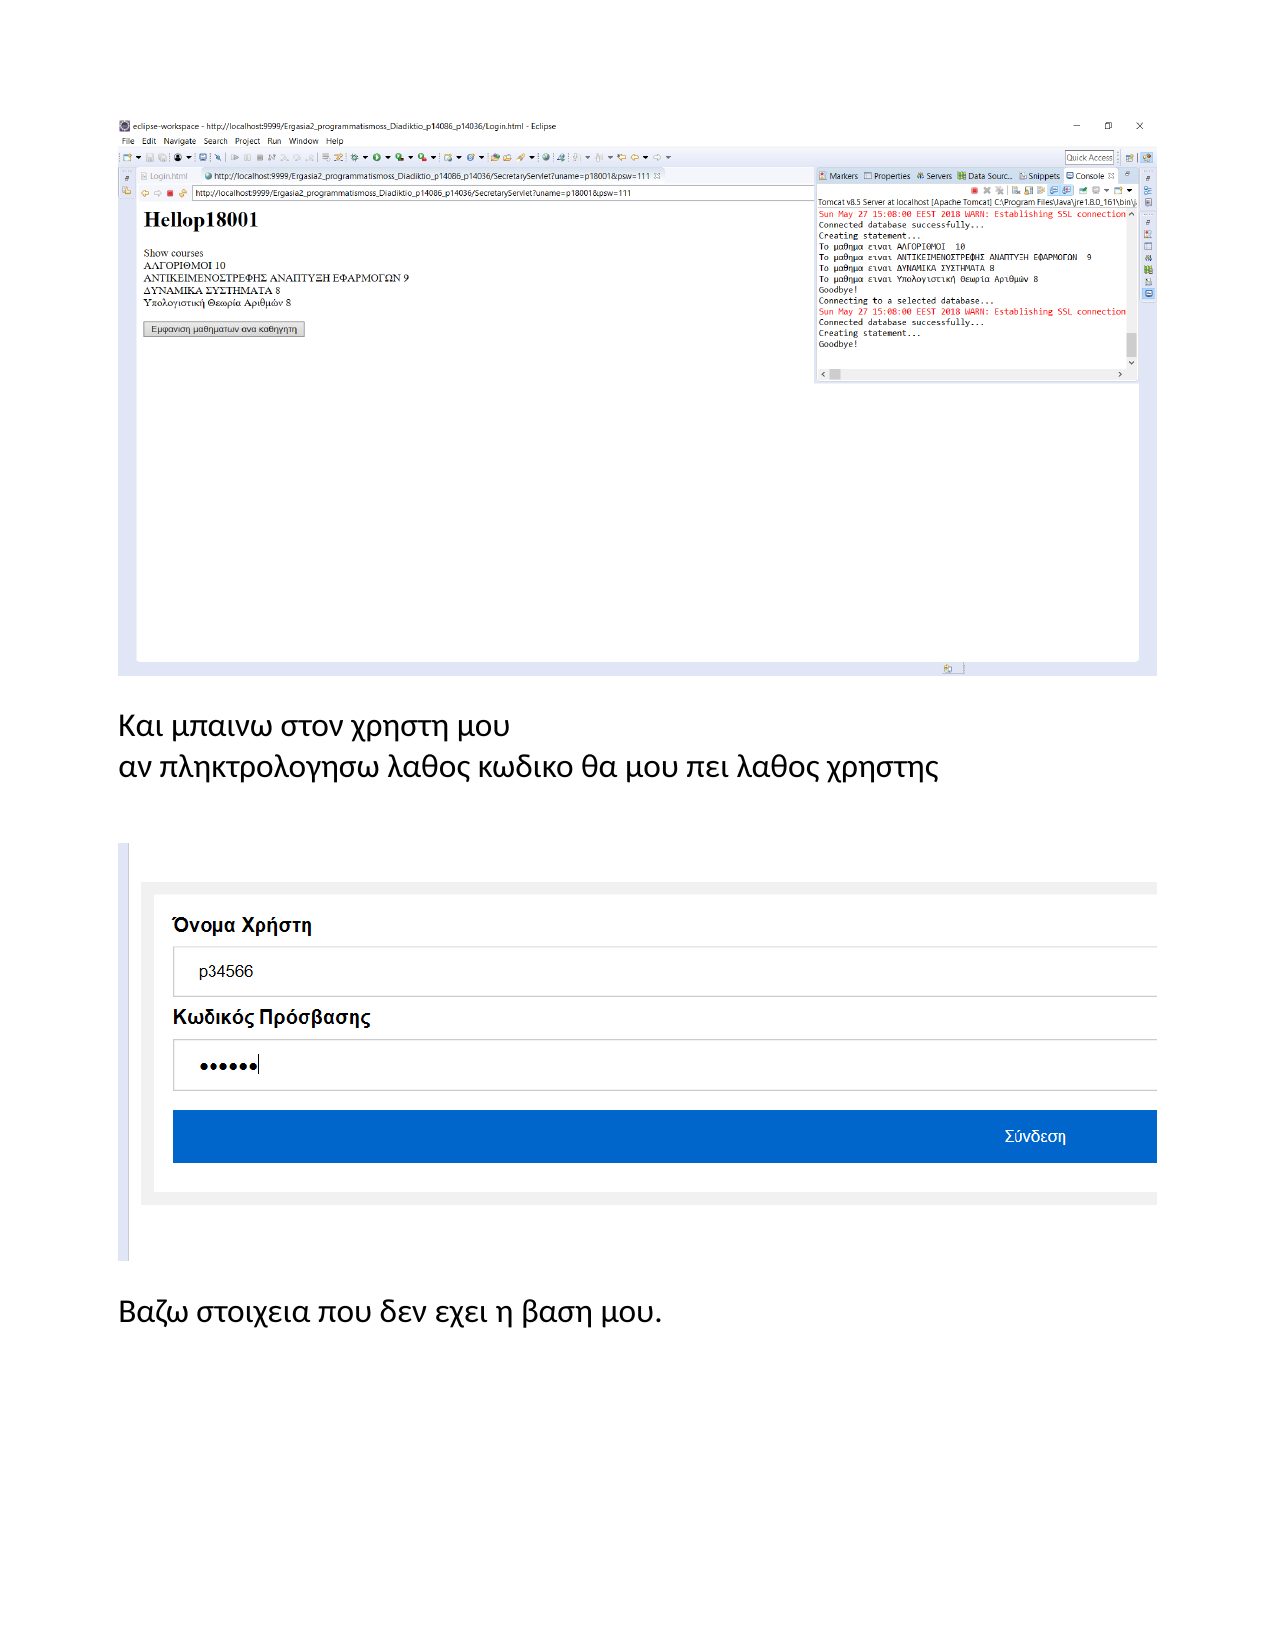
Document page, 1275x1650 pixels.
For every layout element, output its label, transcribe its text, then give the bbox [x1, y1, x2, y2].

text Και μπαινω στον χρηστη μου [118, 704, 1157, 745]
text αν πληκτρολογησω λαθος κωδικο θα μου πει λαθος χρηστης [118, 745, 1157, 786]
picture [118, 843, 1157, 1261]
picture [118, 118, 1157, 676]
text Βαζω στοιχεια που δεν εχει η βαση μου. [118, 1290, 1157, 1331]
